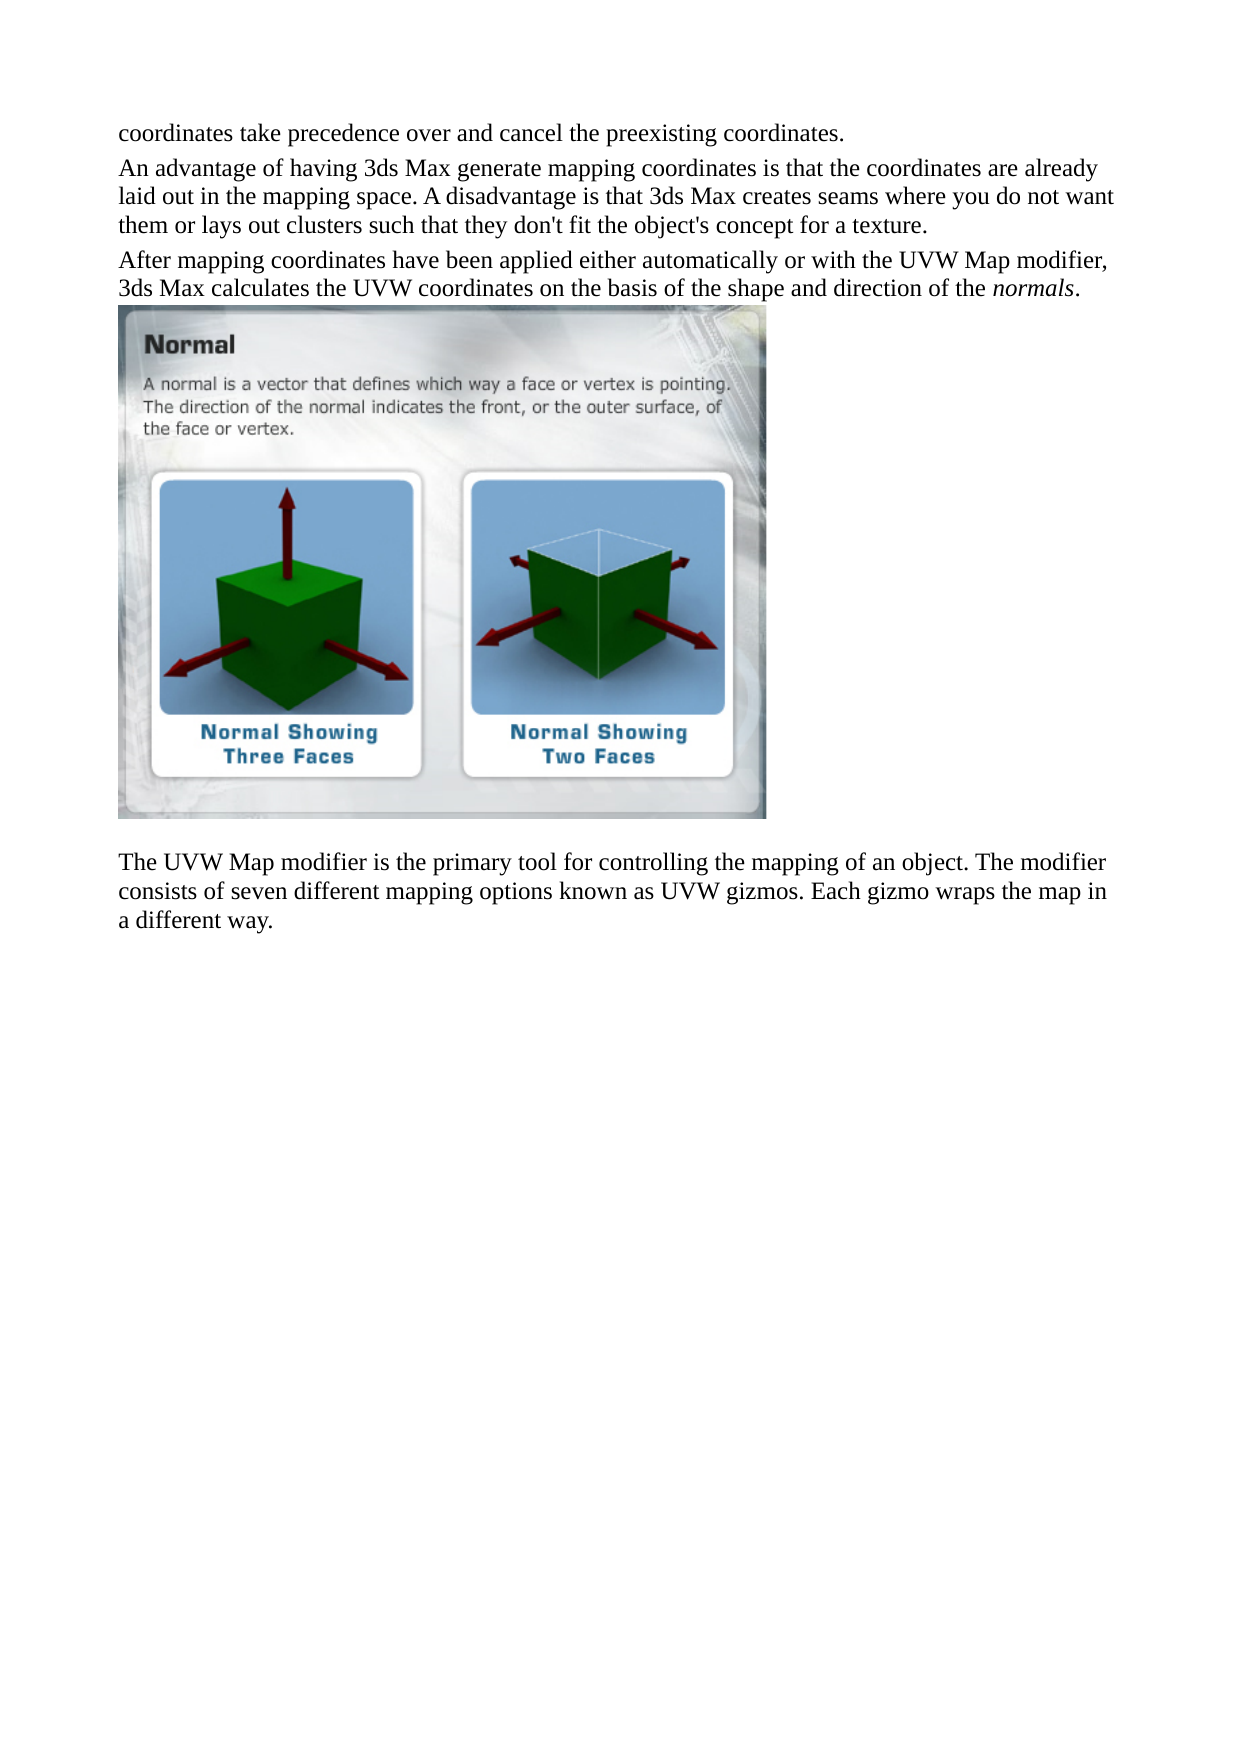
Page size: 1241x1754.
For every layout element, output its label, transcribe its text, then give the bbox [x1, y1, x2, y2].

text An advantage of having 3ds Max generate mapping coordinates is that the coordinates are already laid out in the mapping space. A disadvantage is that 3ds Max creates seams where you do not want them or lays out clusters such that they don't fit the object's concept for a texture. [118, 153, 1122, 239]
text coordinates take precedence over and cancel the preexisting coordinates. [118, 118, 1122, 147]
text The UVW Map modifier is the primary tool for controlling the mapping of an object. The modifier consists of seven different mapping options known as UVW gizmos. Each gizmo wraps the map in a different way. [118, 847, 1122, 933]
picture [118, 305, 767, 819]
text After mapping coordinates have been applied either automatically or with the UVW Map modifier, 3ds Max calculates the UVW coordinates on the basis of the shape and direction of the normals. [118, 245, 1122, 302]
